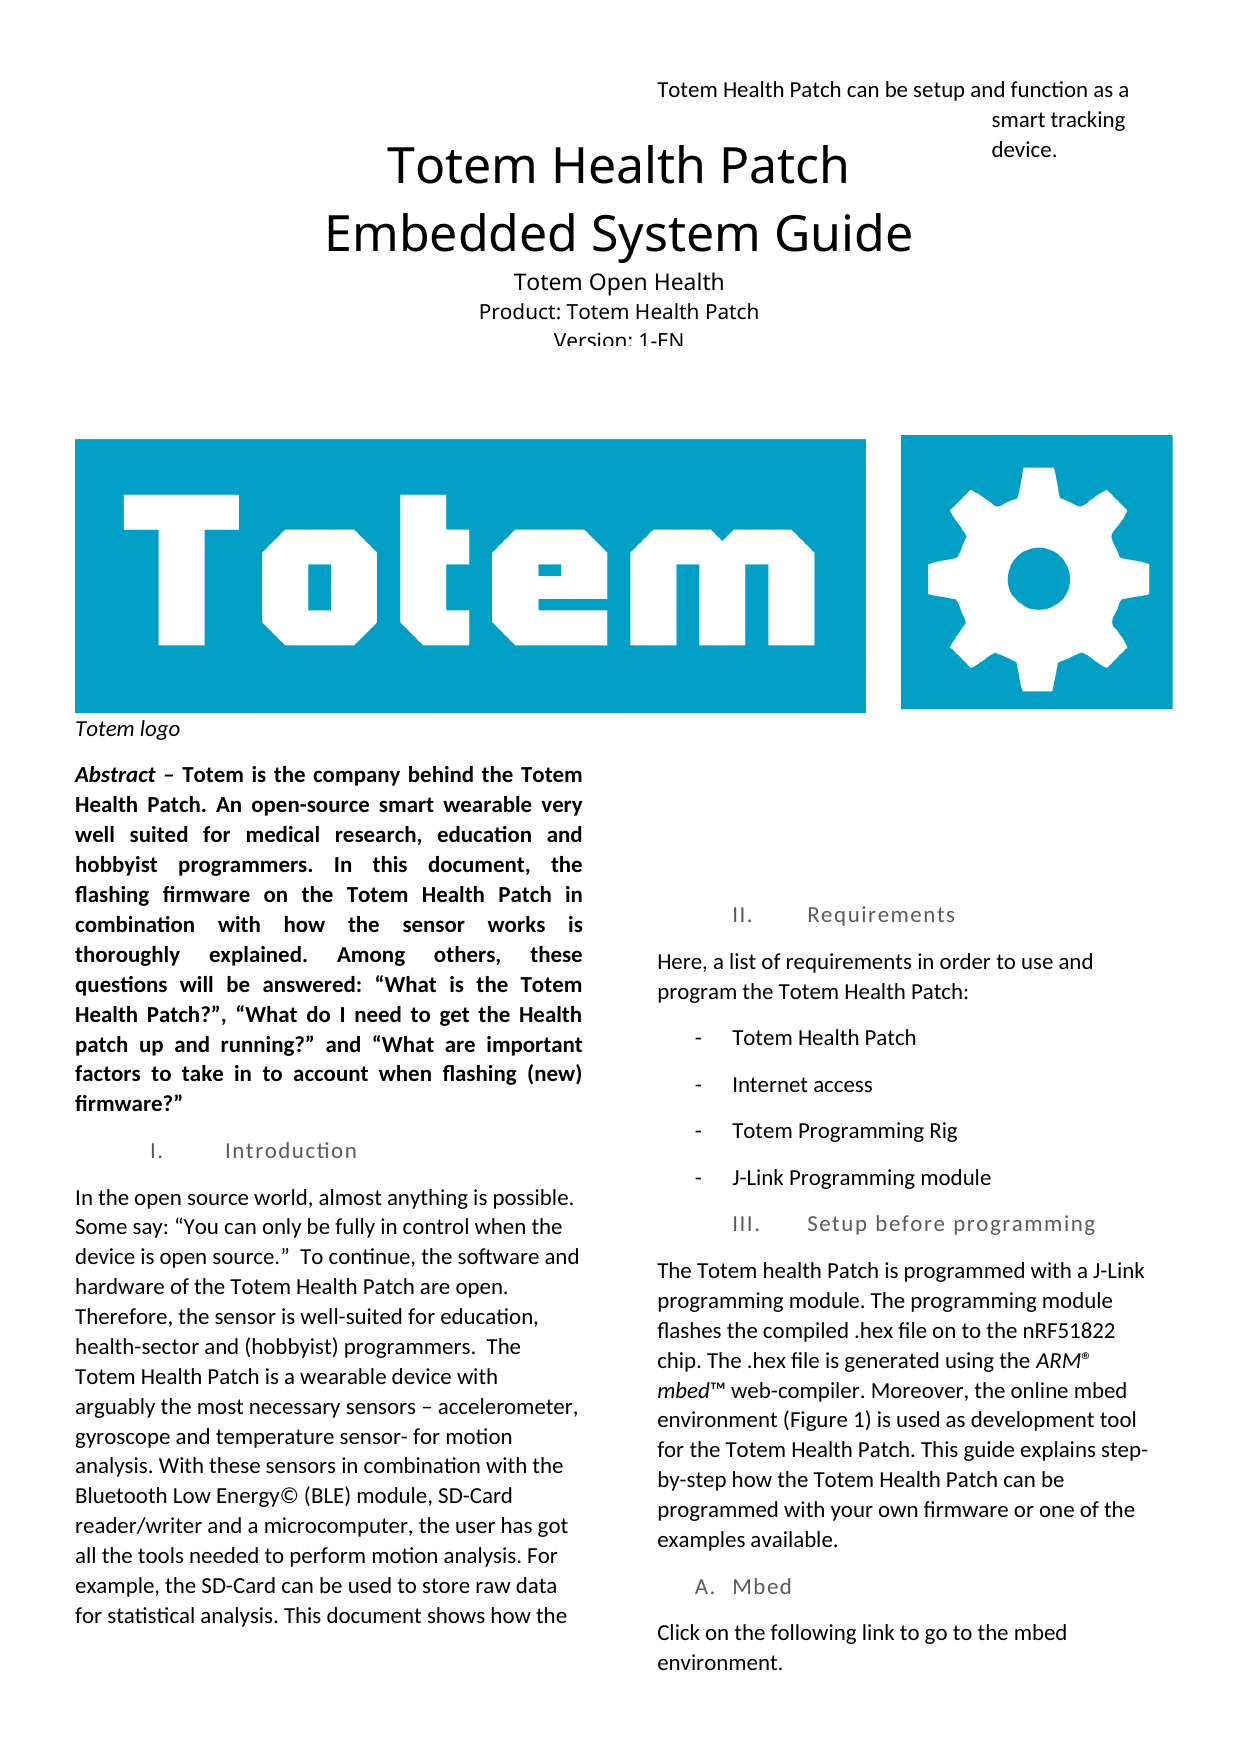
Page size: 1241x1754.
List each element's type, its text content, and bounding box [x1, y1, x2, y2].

text In the open source world, almost anything is possible. Some say: “You can only be fully in control when the device is open source.” To continue, the software and hardware of the Totem Health Patch are open. Therefore, the sensor is well-suited for education, health-sector and (hobbyist) programmers. The Totem Health Patch is a wearable device with arguably the most necessary sensors – accelerometer, gyroscope and temperature sensor- for motion analysis. With these sensors in combination with the Bluetooth Low Energy© (BLE) module, SD-Card reader/writer and a microcomputer, the user has got all the tools needed to perform motion analysis. For example, the SD-Card can be used to store raw data for statistical analysis. This document shows how the Totem Health Patch can be setup and function as a smart tracking device. [75, 1183, 583, 1629]
text In the open source world, almost anything is possible. Some say: “You can only be fully in control when the device is open source.” To continue, the software and hardware of the Totem Health Patch are open. Therefore, the sensor is well-suited for education, health-sector and (hobbyist) programmers. The Totem Health Patch is a wearable device with arguably the most necessary sensors – accelerometer, gyroscope and temperature sensor- for motion analysis. With these sensors in combination with the Bluetooth Low Energy© (BLE) module, SD-Card reader/writer and a microcomputer, the user has got all the tools needed to perform motion analysis. For example, the SD-Card can be used to store raw data for statistical analysis. This document shows how the Totem Health Patch can be setup and function as a smart tracking device. [657, 75, 1165, 163]
list Internet access [694, 1070, 1165, 1098]
text Totem Health Patch [262, 130, 976, 198]
text Abstract – Totem is the company behind the Totem Health Patch. An open-source smart wearable very well suited for medical research, education and hobbyist programmers. In this document, the flashing firmware on the Totem Health Patch in combination with how the sensor works is thoroughly explained. Among others, these questions will be answered: “What is the Totem Health Patch?”, “What do I need to get the Health patch up and running?” and “What are important factors to take in to account when flashing (new) firmware?” [75, 761, 583, 1117]
list Introduction [150, 1136, 583, 1164]
text Product: Totem Health Patch [262, 297, 976, 326]
list Mbed [694, 1572, 1165, 1600]
list Totem Health Patch [694, 1023, 1165, 1051]
text Click on the following link to go to the mbed environment. [657, 1618, 1165, 1676]
text Version: 1-EN [262, 326, 976, 345]
text Embedded System Guide [262, 198, 976, 266]
text Totem Open Health [262, 266, 976, 297]
list Setup before programming [732, 1209, 1165, 1238]
text Here, a list of requirements in order to use and program the Totem Health Patch: [657, 947, 1165, 1005]
text Totem logo [75, 713, 583, 742]
text The Totem health Patch is programmed with a J-Link programming module. The programming module flashes the compiled .hex file on to the nRF51822 chip. The .hex file is generated using the ARM® mbed™ web-compiler. Moreover, the online mbed environment (Figure 1) is used as development tool for the Totem Health Patch. This guide explains step-by-step how the Totem Health Patch can be programmed with your own firmware or one of the examples available. [657, 1256, 1165, 1553]
list J-Link Programming module [694, 1163, 1165, 1191]
list Requirements [732, 900, 1165, 928]
list Totem Programming Rig [694, 1116, 1165, 1144]
